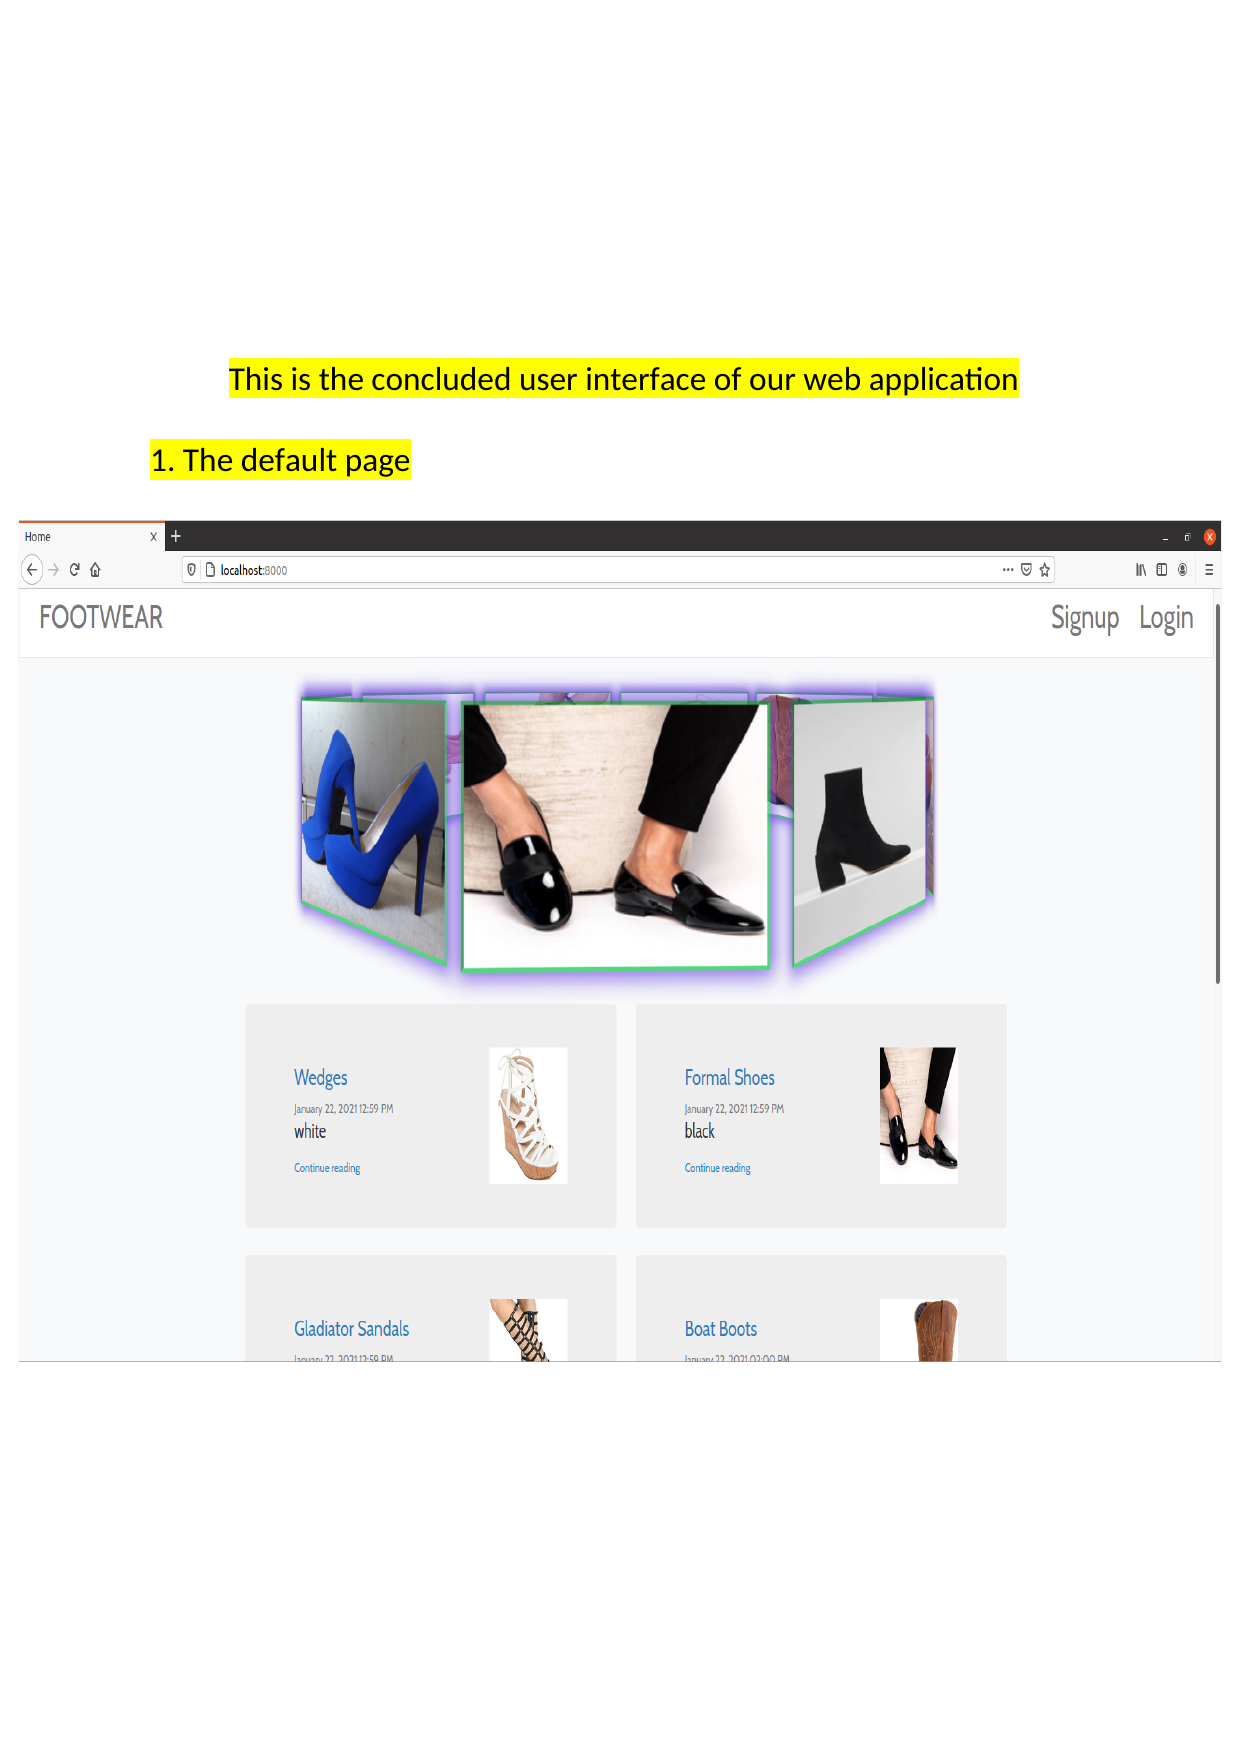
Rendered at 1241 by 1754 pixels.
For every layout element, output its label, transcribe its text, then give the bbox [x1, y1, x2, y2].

picture [18, 520, 1222, 1362]
list 1. The default page [150, 439, 1090, 480]
list This is the concluded user interface of our web application [150, 358, 1090, 398]
